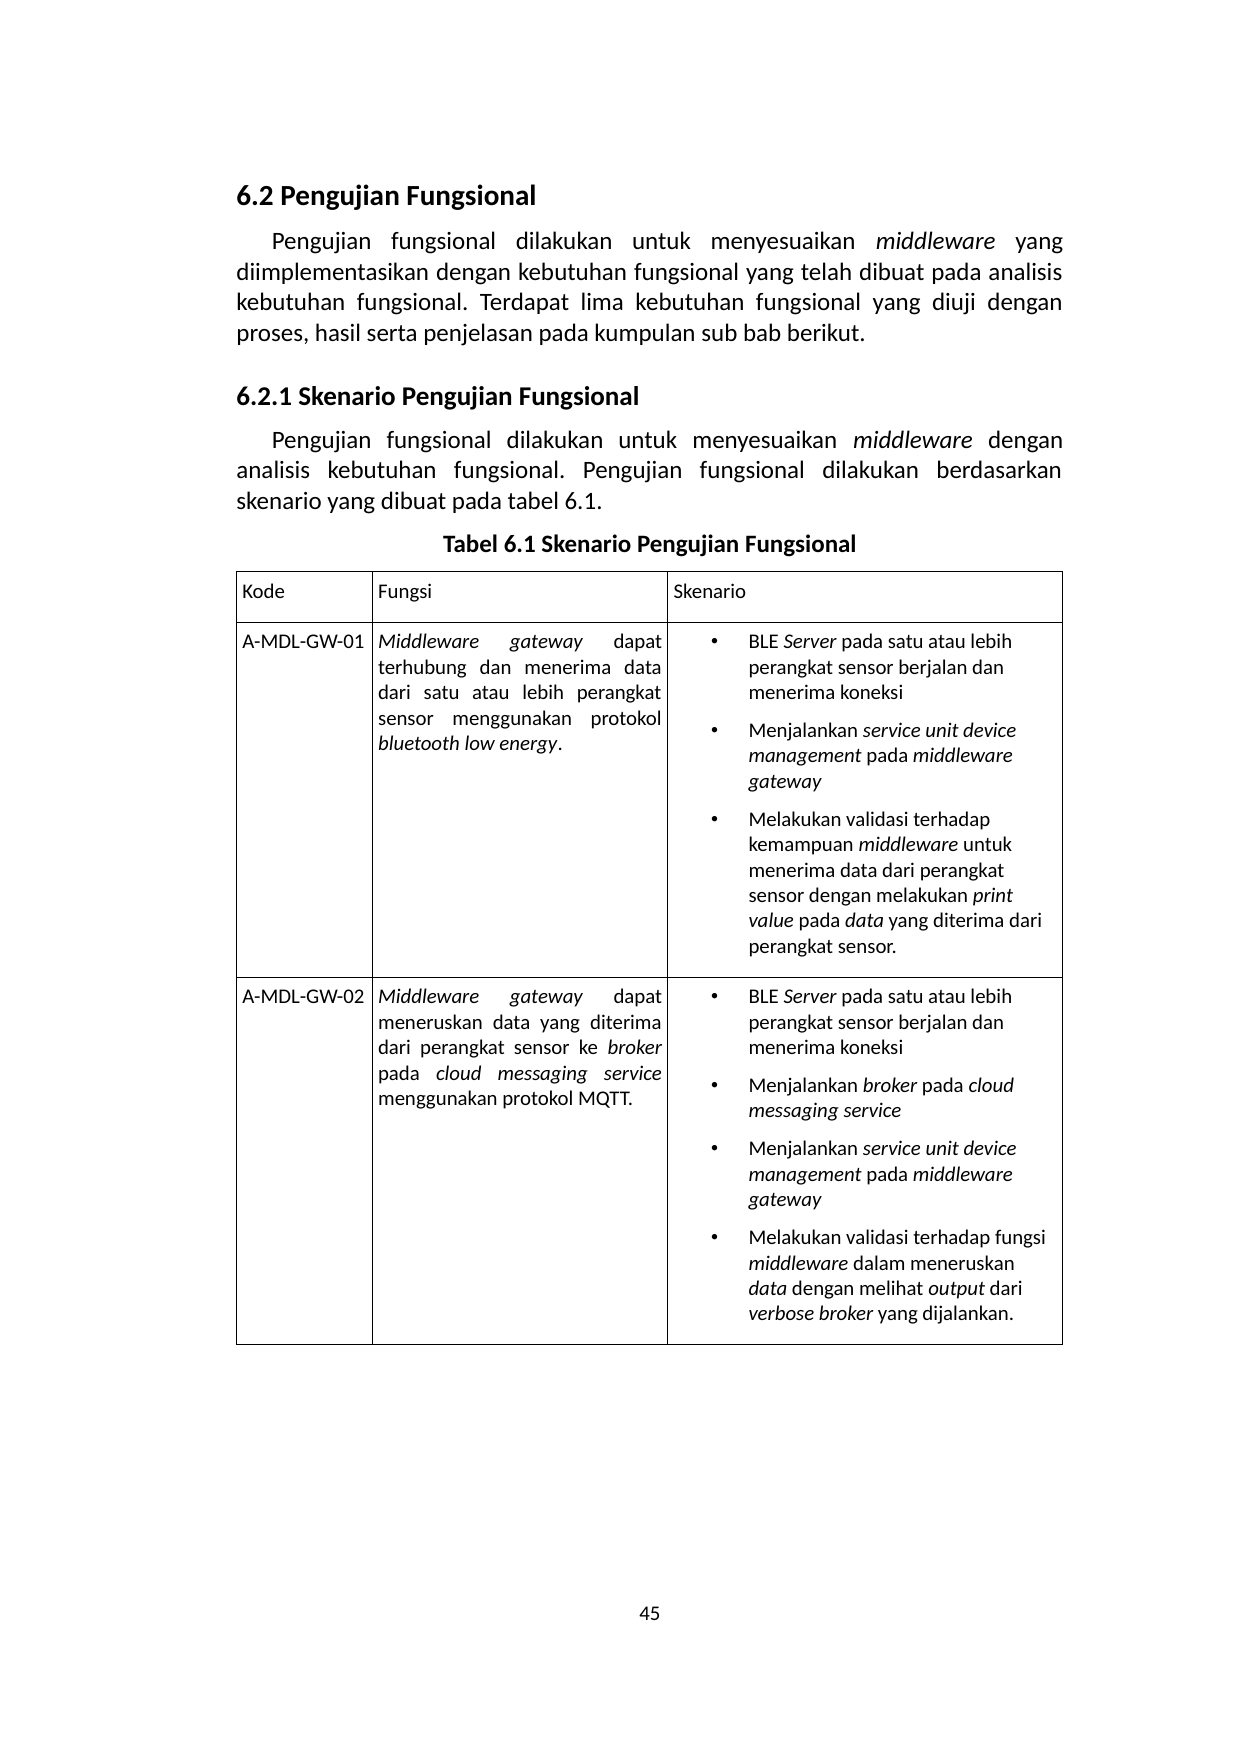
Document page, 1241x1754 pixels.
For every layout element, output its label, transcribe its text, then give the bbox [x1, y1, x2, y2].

table_header Fungsi [373, 572, 667, 622]
table_cell A-MDL-GW-02 [237, 978, 372, 1344]
text Pengujian fungsional dilakukan untuk menyesuaikan middleware dengan analisis kebutuhan fungsional. Pengujian fungsional dilakukan berdasarkan skenario yang dibuat pada tabel 6.1. [236, 424, 1063, 516]
table_cell Middleware gateway dapat terhubung dan menerima data dari satu atau lebih perangkat sensor menggunakan protokol bluetooth low energy. [373, 623, 667, 977]
table_cell A-MDL-GW-01 [237, 623, 372, 977]
table_header Skenario [668, 572, 1062, 622]
table_cell BLE Server pada satu atau lebih perangkat sensor berjalan dan menerima koneksi Menjalankan service unit device management pada middleware gateway Melakukan validasi terhadap kemampuan middleware untuk menerima data dari perangkat sensor dengan melakukan print value pada data yang diterima dari perangkat sensor. [668, 623, 1062, 977]
table_cell BLE Server pada satu atau lebih perangkat sensor berjalan dan menerima koneksi Menjalankan broker pada cloud messaging service Menjalankan service unit device management pada middleware gateway Melakukan validasi terhadap fungsi middleware dalam meneruskan data dengan melihat output dari verbose broker yang dijalankan. [668, 978, 1062, 1344]
subtitle Skenario Pengujian Fungsional [236, 379, 1063, 412]
table_cell Middleware gateway dapat meneruskan data yang diterima dari perangkat sensor ke broker pada cloud messaging service menggunakan protokol MQTT. [373, 978, 667, 1344]
text Tabel ‎6.1 Skenario Pengujian Fungsional [236, 528, 1063, 559]
subtitle Pengujian Fungsional [236, 177, 1063, 213]
table_header Kode [237, 572, 372, 622]
text Pengujian fungsional dilakukan untuk menyesuaikan middleware yang diimplementasikan dengan kebutuhan fungsional yang telah dibuat pada analisis kebutuhan fungsional. Terdapat lima kebutuhan fungsional yang diuji dengan proses, hasil serta penjelasan pada kumpulan sub bab berikut. [236, 225, 1063, 347]
